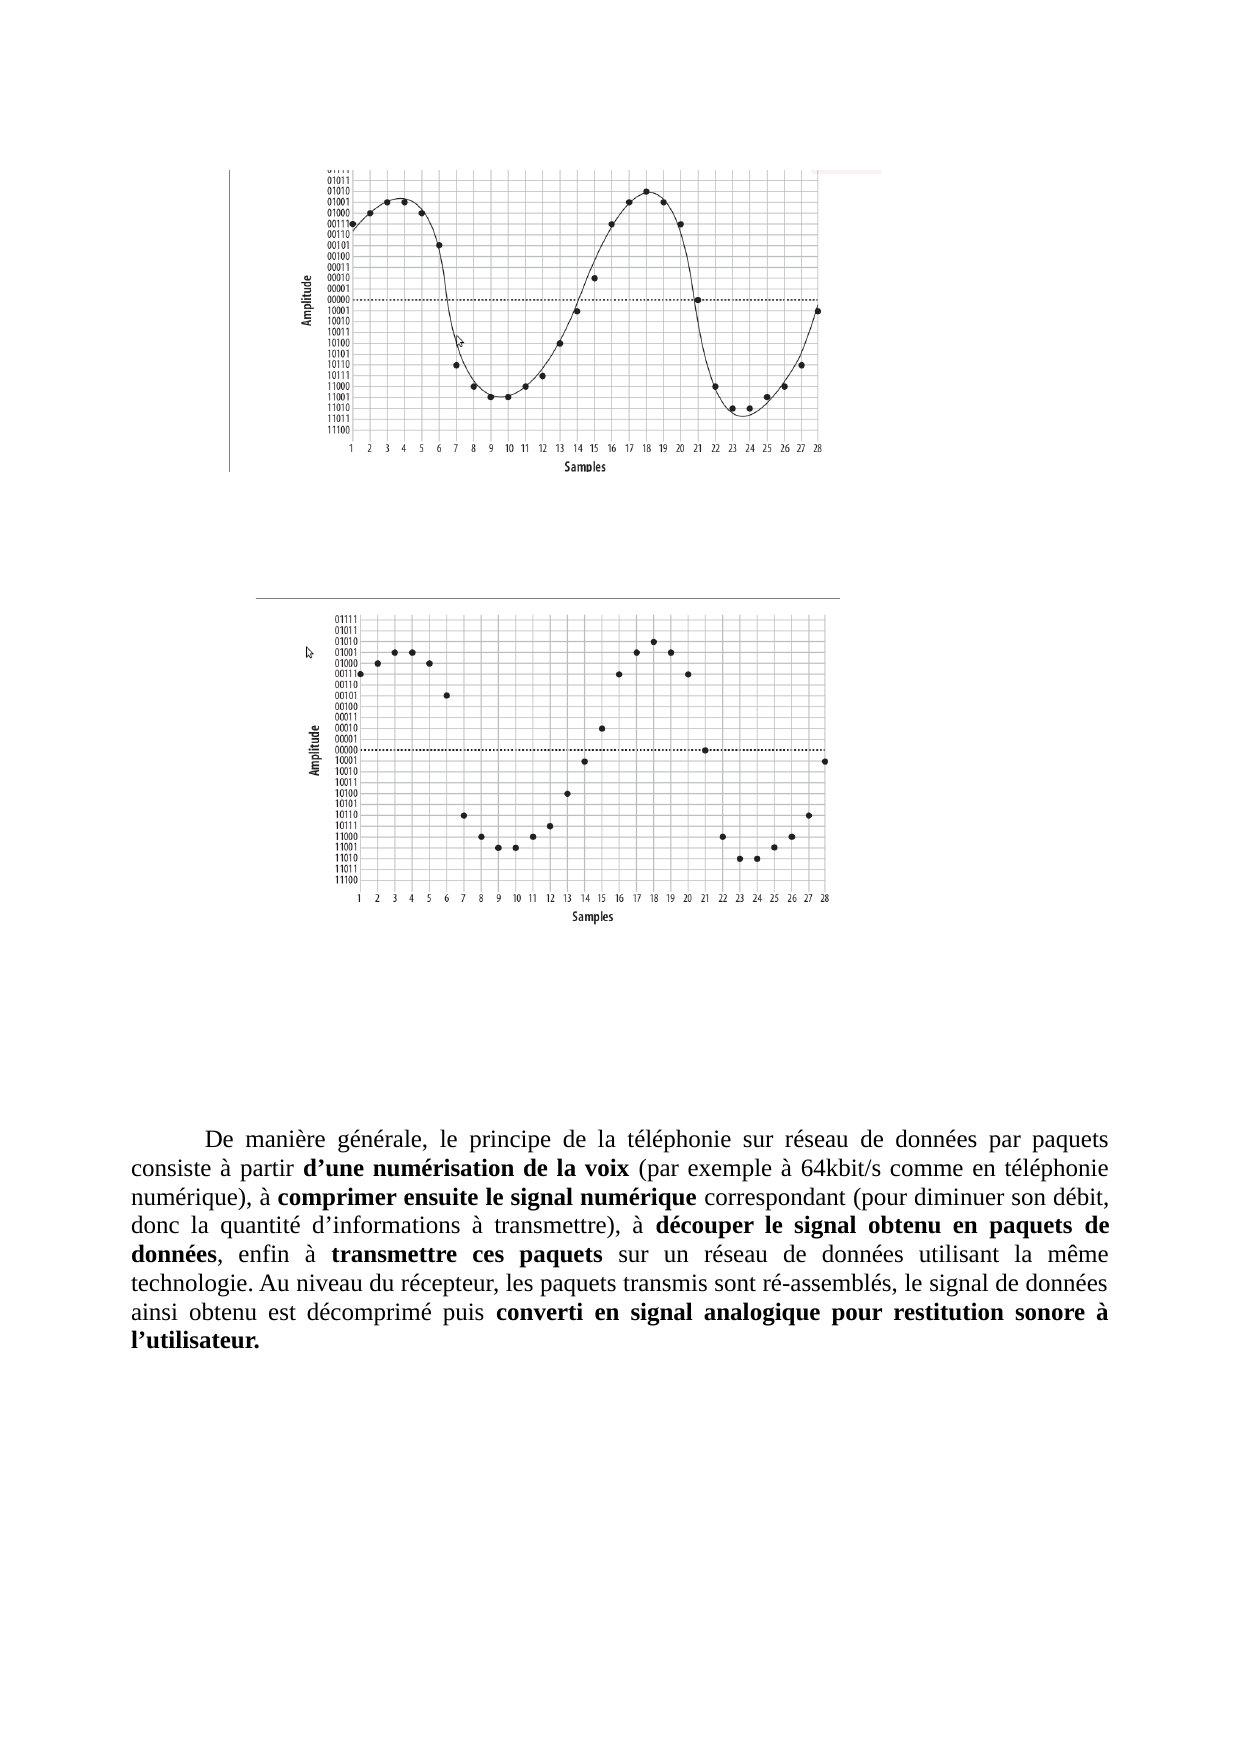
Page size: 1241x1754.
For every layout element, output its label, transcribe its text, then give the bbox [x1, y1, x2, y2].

picture [255, 567, 840, 925]
text De manière générale, le principe de la téléphonie sur réseau de données par paquets consiste à partir d’une numérisation de la voix (par exemple à 64kbit/s comme en téléphonie numérique), à comprimer ensuite le signal numérique correspondant (pour diminuer son débit, donc la quantité d’informations à transmettre), à découper le signal obtenu en paquets de données, enfin à transmettre ces paquets sur un réseau de données utilisant la même technologie. Au niveau du récepteur, les paquets transmis sont ré-assemblés, le signal de données ainsi obtenu est décomprimé puis converti en signal analogique pour restitution sonore à l’utilisateur. [131, 1124, 1109, 1354]
picture [227, 170, 882, 472]
